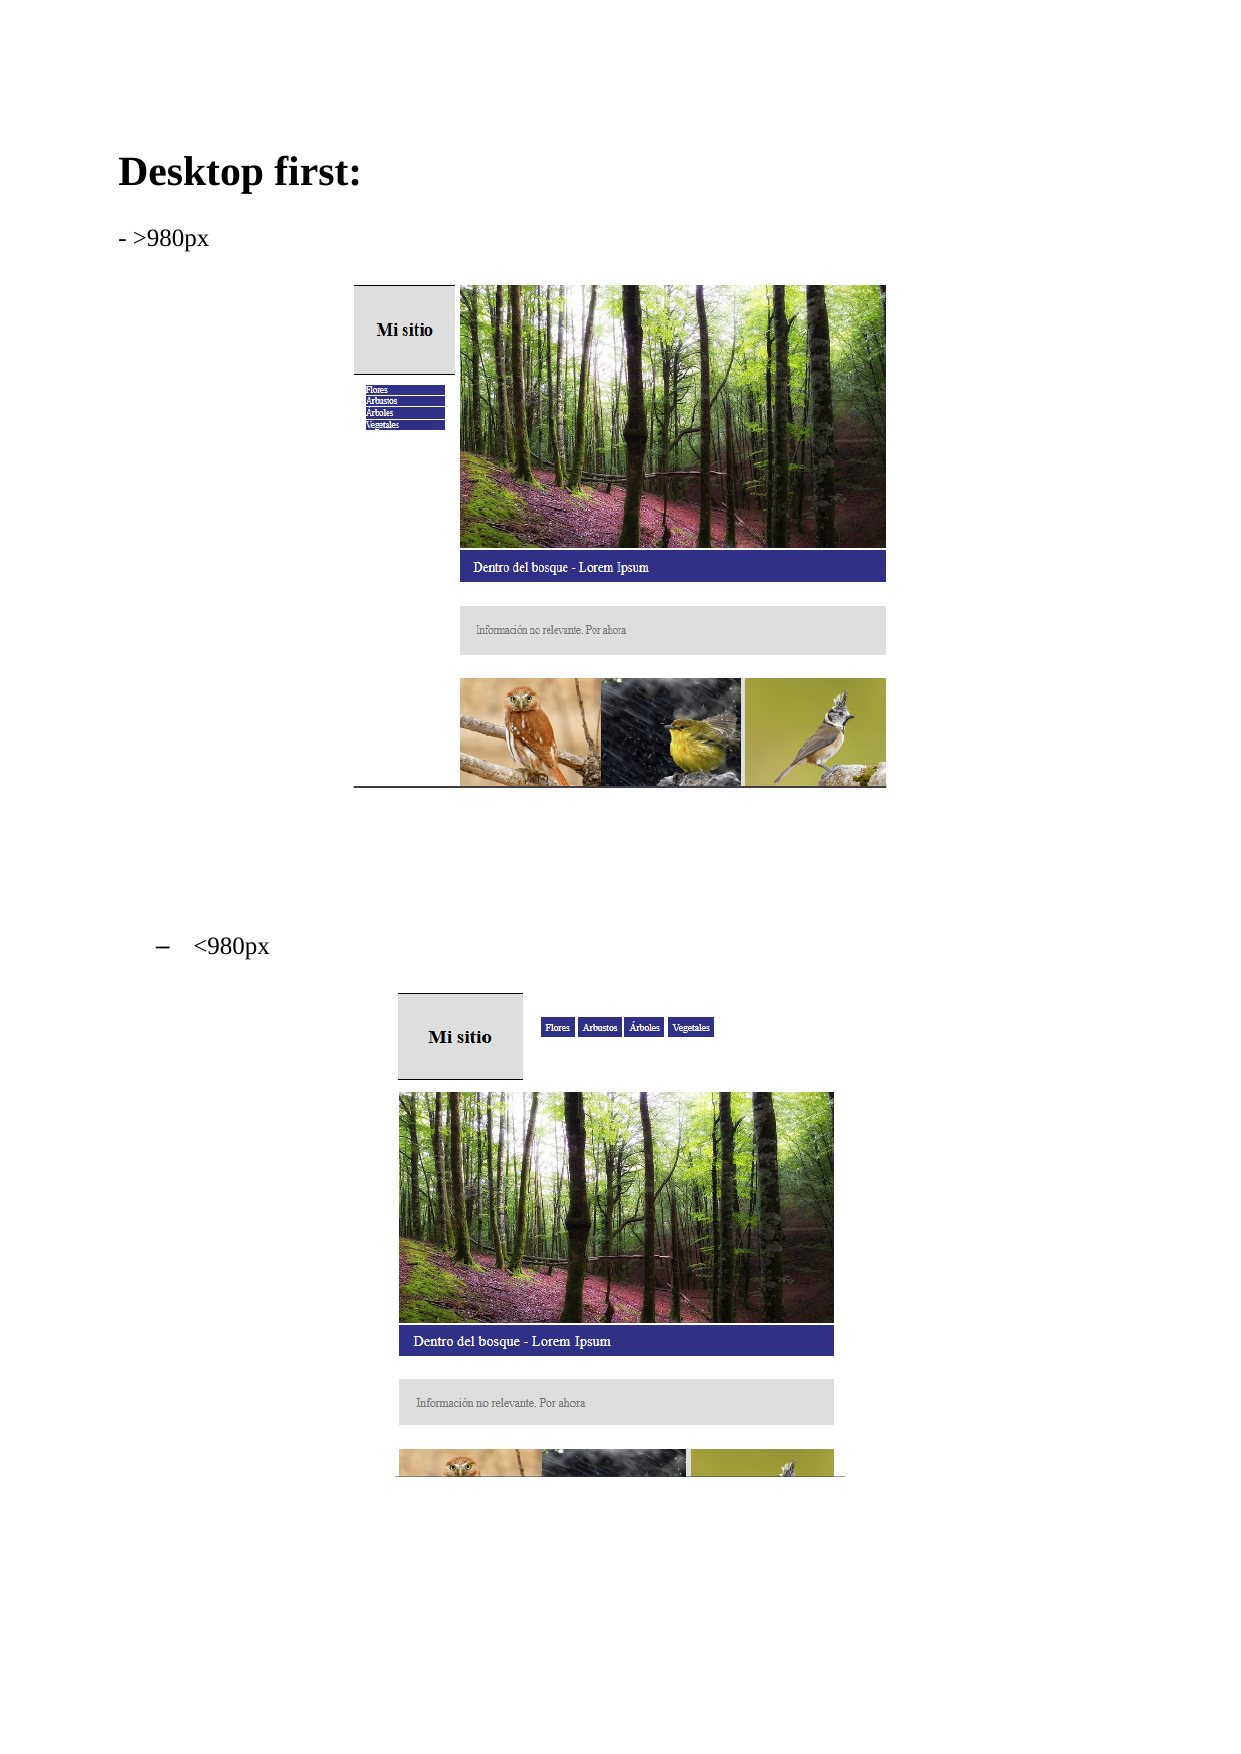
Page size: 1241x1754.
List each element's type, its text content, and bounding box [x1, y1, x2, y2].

text - >980px [118, 223, 1122, 252]
text Desktop first: [118, 147, 1122, 195]
picture [394, 988, 846, 1477]
list <980px [156, 931, 1122, 960]
picture [353, 281, 887, 788]
